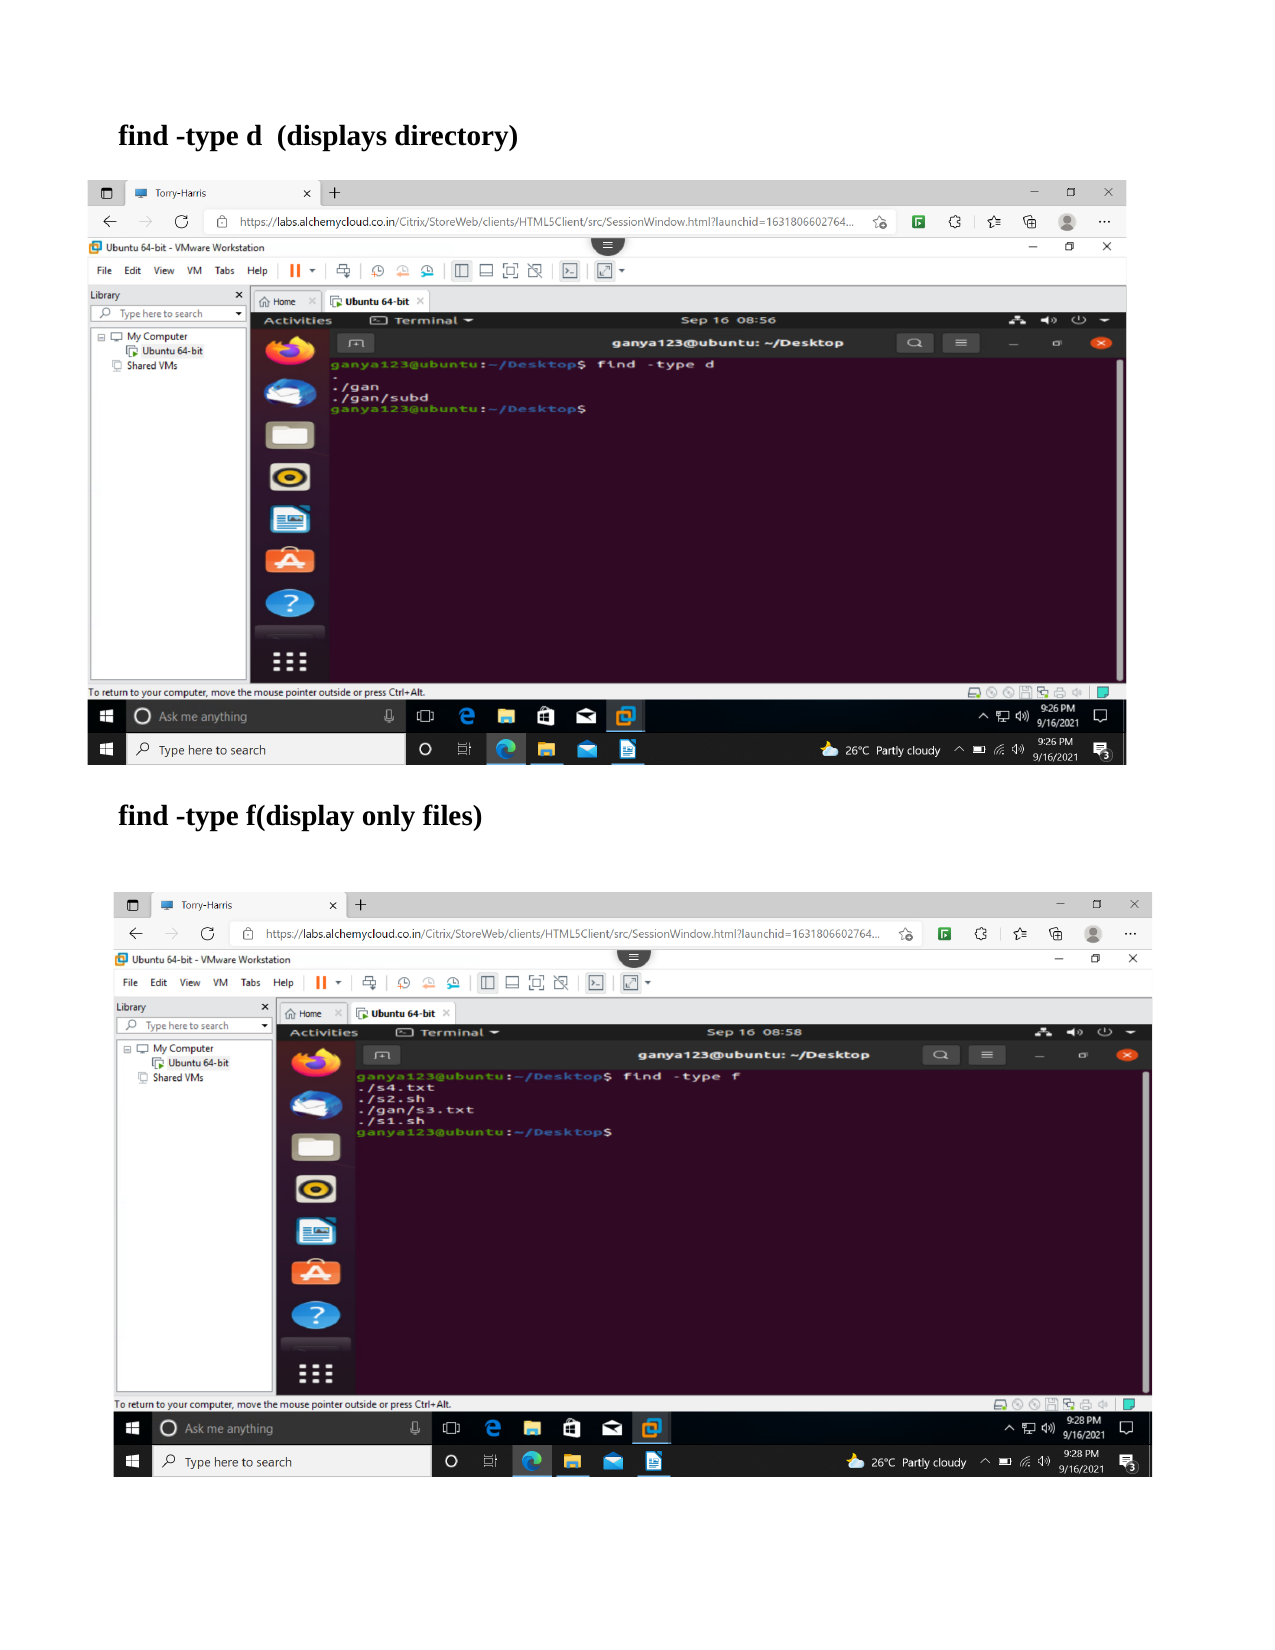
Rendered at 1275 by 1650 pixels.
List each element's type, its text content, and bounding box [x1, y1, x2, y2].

text find -type f(display only files) [118, 798, 1157, 832]
text find -type d (displays directory) [118, 118, 1157, 152]
picture [87, 180, 1127, 765]
picture [113, 892, 1153, 1477]
